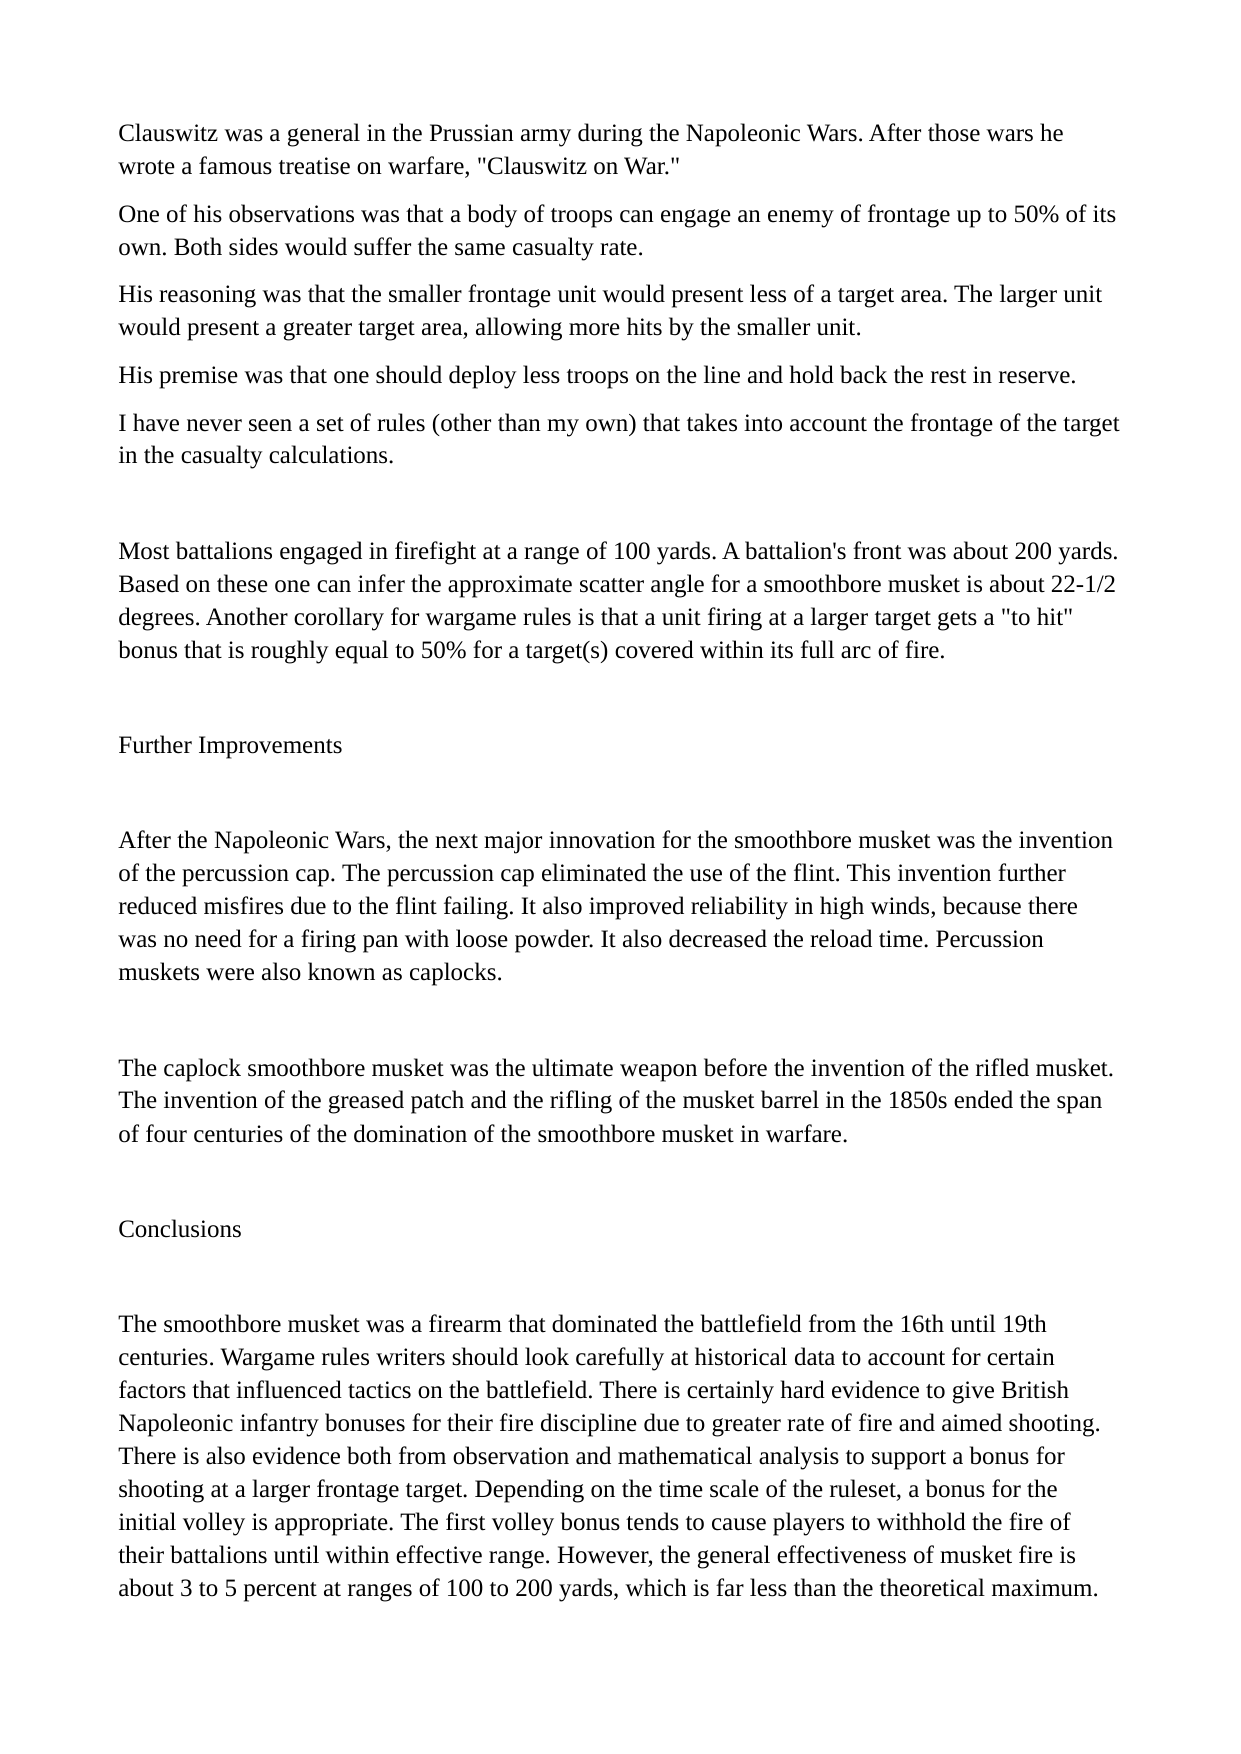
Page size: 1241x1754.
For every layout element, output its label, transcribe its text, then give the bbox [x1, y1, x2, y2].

text After the Napoleonic Wars, the next major innovation for the smoothbore musket was the invention of the percussion cap. The percussion cap eliminated the use of the flint. This invention further reduced misfires due to the flint failing. It also improved reliability in high winds, because there was no need for a firing pan with loose powder. It also decreased the reload time. Percussion muskets were also known as caplocks. [118, 825, 1122, 986]
text Conclusions [118, 1214, 1122, 1243]
text The smoothbore musket was a firearm that dominated the battlefield from the 16th until 19th centuries. Wargame rules writers should look carefully at historical data to account for certain factors that influenced tactics on the battlefield. There is certainly hard evidence to give British Napoleonic infantry bonuses for their fire discipline due to greater rate of fire and aimed shooting. There is also evidence both from observation and mathematical analysis to support a bonus for shooting at a larger frontage target. Depending on the time scale of the ruleset, a bonus for the initial volley is appropriate. The first volley bonus tends to cause players to withhold the fire of their battalions until within effective range. However, the general effectiveness of musket fire is about 3 to 5 percent at ranges of 100 to 200 yards, which is far less than the theoretical maximum. [118, 1309, 1122, 1602]
text One of his observations was that a body of troops can engage an enemy of frontage up to 50% of its own. Both sides would suffer the same casualty rate. [118, 199, 1122, 261]
text Most battalions engaged in firefight at a range of 100 yards. A battalion's front was about 200 yards. Based on these one can infer the approximate scatter angle for a smoothbore musket is about 22-1/2 degrees. Another corollary for wargame rules is that a unit firing at a larger target gets a "to hit" bonus that is roughly equal to 50% for a target(s) covered within its full arc of fire. [118, 536, 1122, 664]
text The caplock smoothbore musket was the ultimate weapon before the invention of the rifled musket. The invention of the greased patch and the rifling of the musket barrel in the 1850s ended the span of four centuries of the domination of the smoothbore musket in warfare. [118, 1053, 1122, 1147]
text His reasoning was that the smaller frontage unit would present less of a target area. The larger unit would present a greater target area, allowing more hits by the smaller unit. [118, 279, 1122, 341]
text Clauswitz was a general in the Prussian army during the Napoleonic Wars. After those wars he wrote a famous treatise on warfare, "Clauswitz on War." [118, 118, 1122, 180]
text Further Improvements [118, 730, 1122, 759]
text His premise was that one should deploy less troops on the line and hold back the rest in reserve. [118, 360, 1122, 389]
text I have never seen a set of rules (other than my own) that takes into account the frontage of the target in the casualty calculations. [118, 408, 1122, 469]
